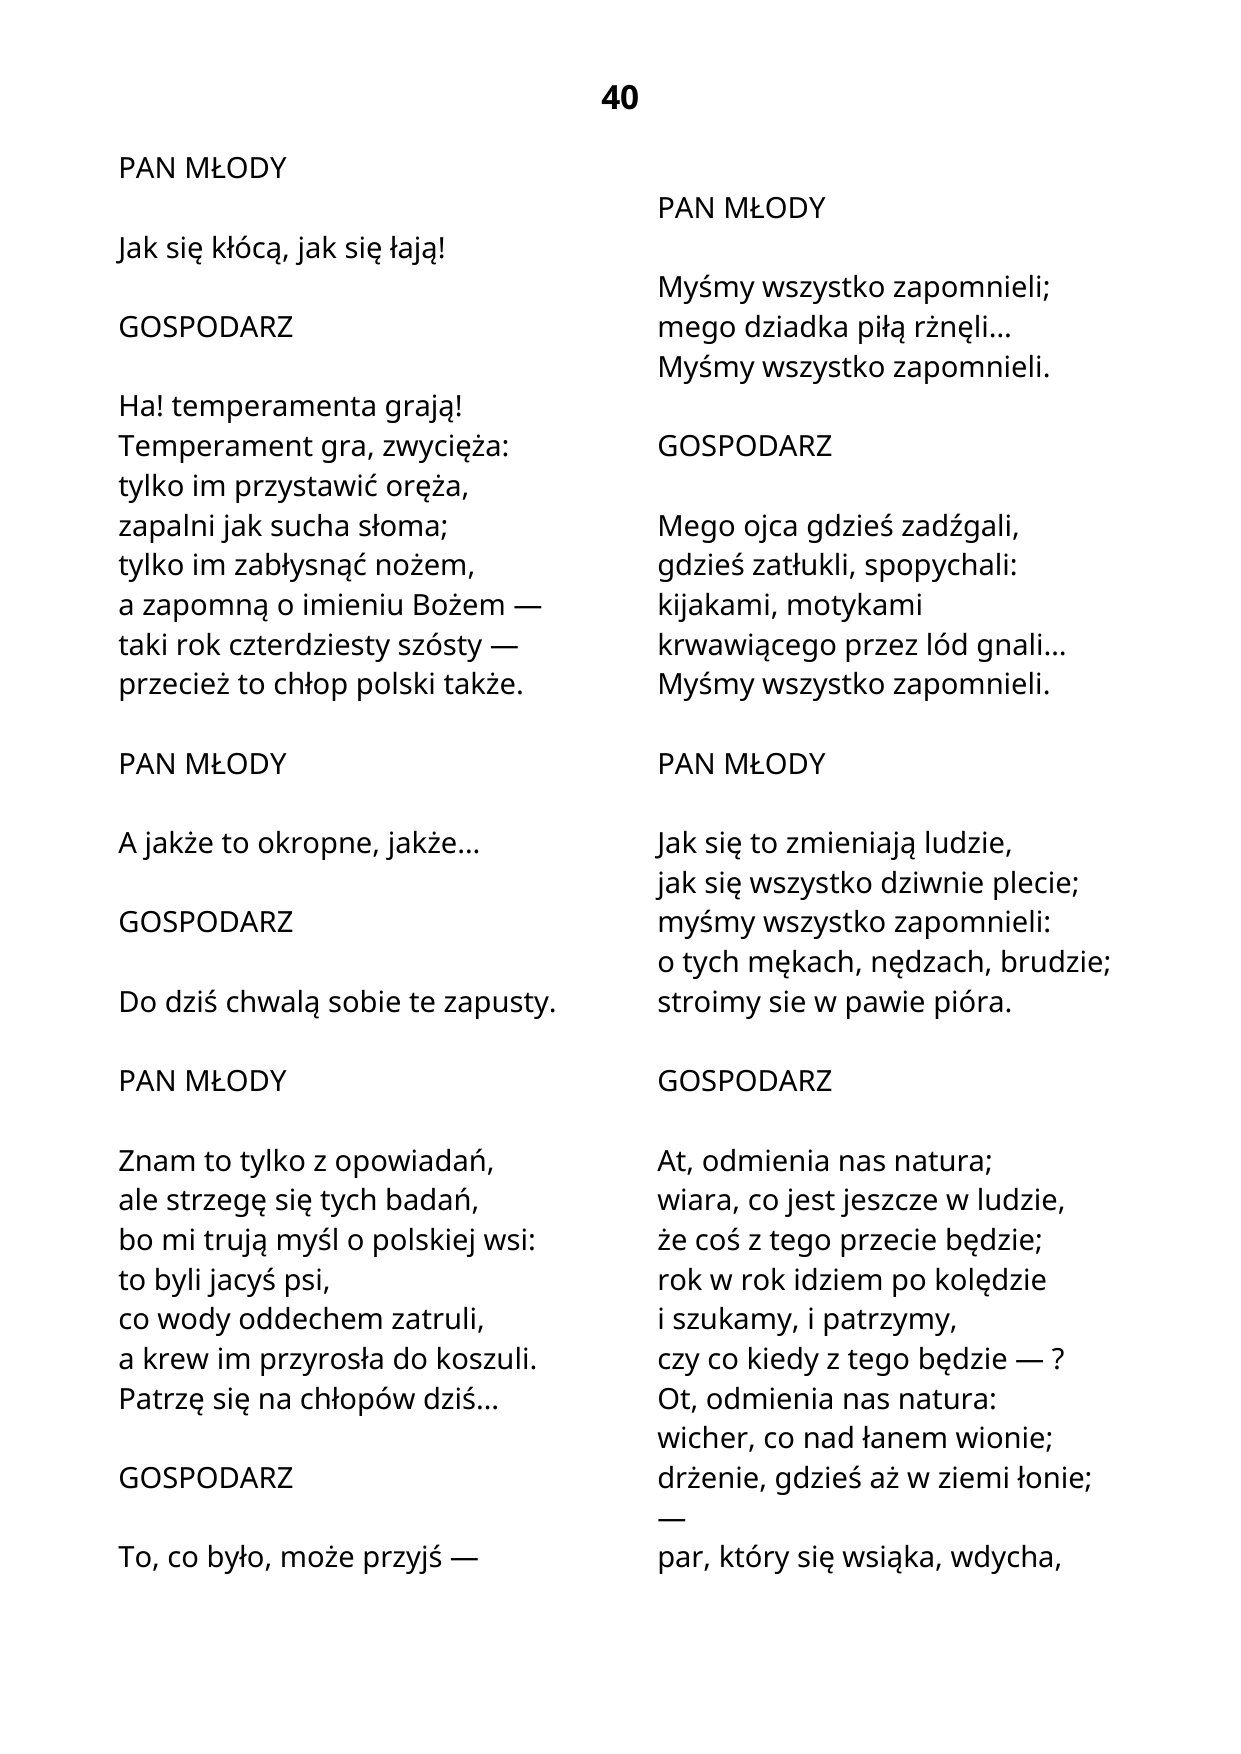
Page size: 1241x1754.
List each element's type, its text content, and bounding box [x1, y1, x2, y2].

text czy co kiedy z tego będzie — ? [657, 1338, 1122, 1378]
text mego dziadka piłą rżnęli… [657, 306, 1122, 346]
text bo mi trują myśl o polskiej wsi: [118, 1219, 583, 1259]
text GOSPODARZ [118, 902, 583, 941]
text przecież to chłop polski także. [118, 663, 583, 703]
text i szukamy, i patrzymy, [657, 1298, 1122, 1338]
text Ot, odmienia nas natura: [657, 1378, 1122, 1418]
text krwawiącego przez lód gnali… [657, 624, 1122, 663]
text Myśmy wszystko zapomnieli; [657, 267, 1122, 306]
text a zapomną o imieniu Bożem — [118, 584, 583, 624]
text Myśmy wszystko zapomnieli. [657, 346, 1122, 386]
text o tych mękach, nędzach, brudzie; [657, 941, 1122, 981]
text że coś z tego przecie będzie; [657, 1219, 1122, 1259]
text A jakże to okropne, jakże… [118, 822, 583, 862]
text taki rok czterdziesty szósty — [118, 624, 583, 663]
text Myśmy wszystko zapomnieli. [657, 663, 1122, 703]
text kijakami, motykami [657, 584, 1122, 624]
text PAN MŁODY [118, 1060, 583, 1100]
text drżenie, gdzieś aż w ziemi łonie; — [657, 1457, 1122, 1537]
text ale strzegę się tych badań, [118, 1179, 583, 1219]
text wiara, co jest jeszcze w ludzie, [657, 1179, 1122, 1219]
text PAN MŁODY [657, 187, 1122, 227]
text tylko im zabłysnąć nożem, [118, 544, 583, 584]
text PAN MŁODY [118, 743, 583, 783]
text GOSPODARZ [118, 306, 583, 346]
text Patrzę się na chłopów dziś… [118, 1378, 583, 1418]
text Jak się to zmieniają ludzie, [657, 822, 1122, 862]
text Do dziś chwalą sobie te zapusty. [118, 981, 583, 1021]
text PAN MŁODY [657, 743, 1122, 783]
text At, odmienia nas natura; [657, 1140, 1122, 1179]
text GOSPODARZ [657, 1060, 1122, 1100]
text jak się wszystko dziwnie plecie; [657, 862, 1122, 902]
text stroimy sie w pawie pióra. [657, 981, 1122, 1021]
text a krew im przyrosła do koszuli. [118, 1338, 583, 1378]
text wicher, co nad łanem wionie; [657, 1418, 1122, 1457]
text Mego ojca gdzieś zadźgali, [657, 505, 1122, 544]
text par, który się wsiąka, wdycha, [657, 1537, 1122, 1576]
text gdzieś zatłukli, spopychali: [657, 544, 1122, 584]
text to byli jacyś psi, [118, 1259, 583, 1298]
text To, co było, może przyjś — [118, 1537, 583, 1576]
text myśmy wszystko zapomnieli: [657, 902, 1122, 941]
text GOSPODARZ [657, 425, 1122, 465]
text Ha! temperamenta grają! [118, 386, 583, 425]
text Znam to tylko z opowiadań, [118, 1140, 583, 1179]
text Jak się kłócą, jak się łają! [118, 227, 583, 267]
text GOSPODARZ [118, 1457, 583, 1497]
text PAN MŁODY [118, 148, 583, 187]
text Temperament gra, zwycięża: [118, 425, 583, 465]
text zapalni jak sucha słoma; [118, 505, 583, 544]
text rok w rok idziem po kolędzie [657, 1259, 1122, 1298]
text tylko im przystawić oręża, [118, 465, 583, 505]
text co wody oddechem zatruli, [118, 1298, 583, 1338]
